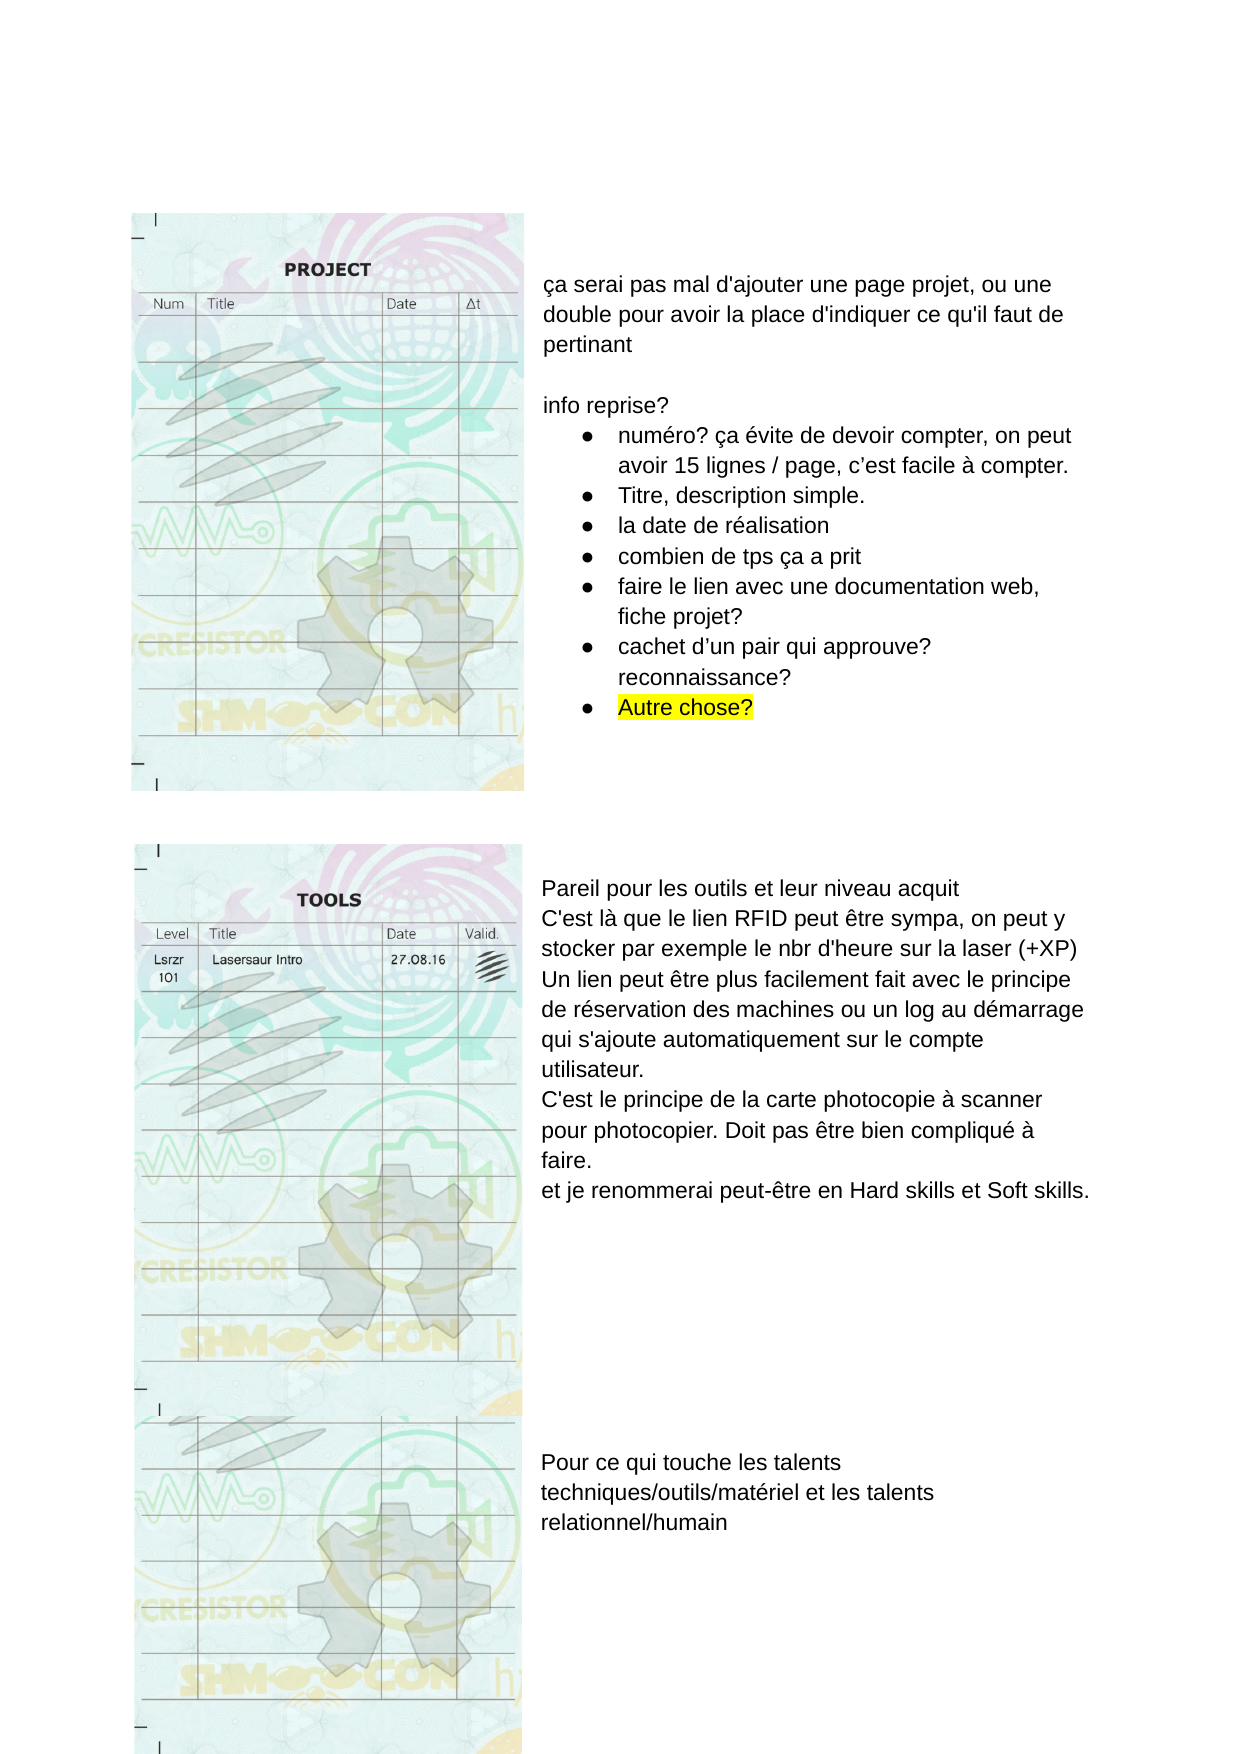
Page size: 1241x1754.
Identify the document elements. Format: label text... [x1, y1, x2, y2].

picture [131, 213, 525, 791]
picture [134, 844, 523, 1754]
list faire le lien avec une documentation web, fiche projet? [525, 573, 1090, 629]
list la date de réalisation [525, 512, 1090, 539]
text et je renommerai peut-être en Hard skills et Soft skills. [523, 1177, 1090, 1203]
text Pour ce qui touche les talents techniques/outils/matériel et les talents relationnel/humain [522, 1449, 1090, 1536]
list combien de tps ça a prit [525, 543, 1090, 569]
text C'est là que le lien RFID peut être sympa, on peut y stocker par exemple le nbr d'heure sur la laser (+XP) [523, 905, 1090, 962]
list numéro? ça évite de devoir compter, on peut avoir 15 lignes / page, c’est facile à compter. [525, 422, 1090, 478]
list Titre, description simple. [525, 482, 1090, 509]
text info reprise? [525, 392, 1090, 418]
text ça serai pas mal d'ajouter une page projet, ou une double pour avoir la place d'indiquer ce qu'il faut de pertinant [525, 271, 1090, 358]
text C'est le principe de la carte photocopie à scanner pour photocopier. Doit pas être bien compliqué à faire. [523, 1086, 1090, 1173]
text Un lien peut être plus facilement fait avec le principe de réservation des machines ou un log au démarrage qui s'ajoute automatiquement sur le compte utilisateur. [523, 966, 1090, 1083]
list Autre chose? [525, 694, 1090, 720]
list cachet d’un pair qui approuve? reconnaissance? [525, 633, 1090, 690]
text Pareil pour les outils et leur niveau acquit [523, 875, 1090, 901]
